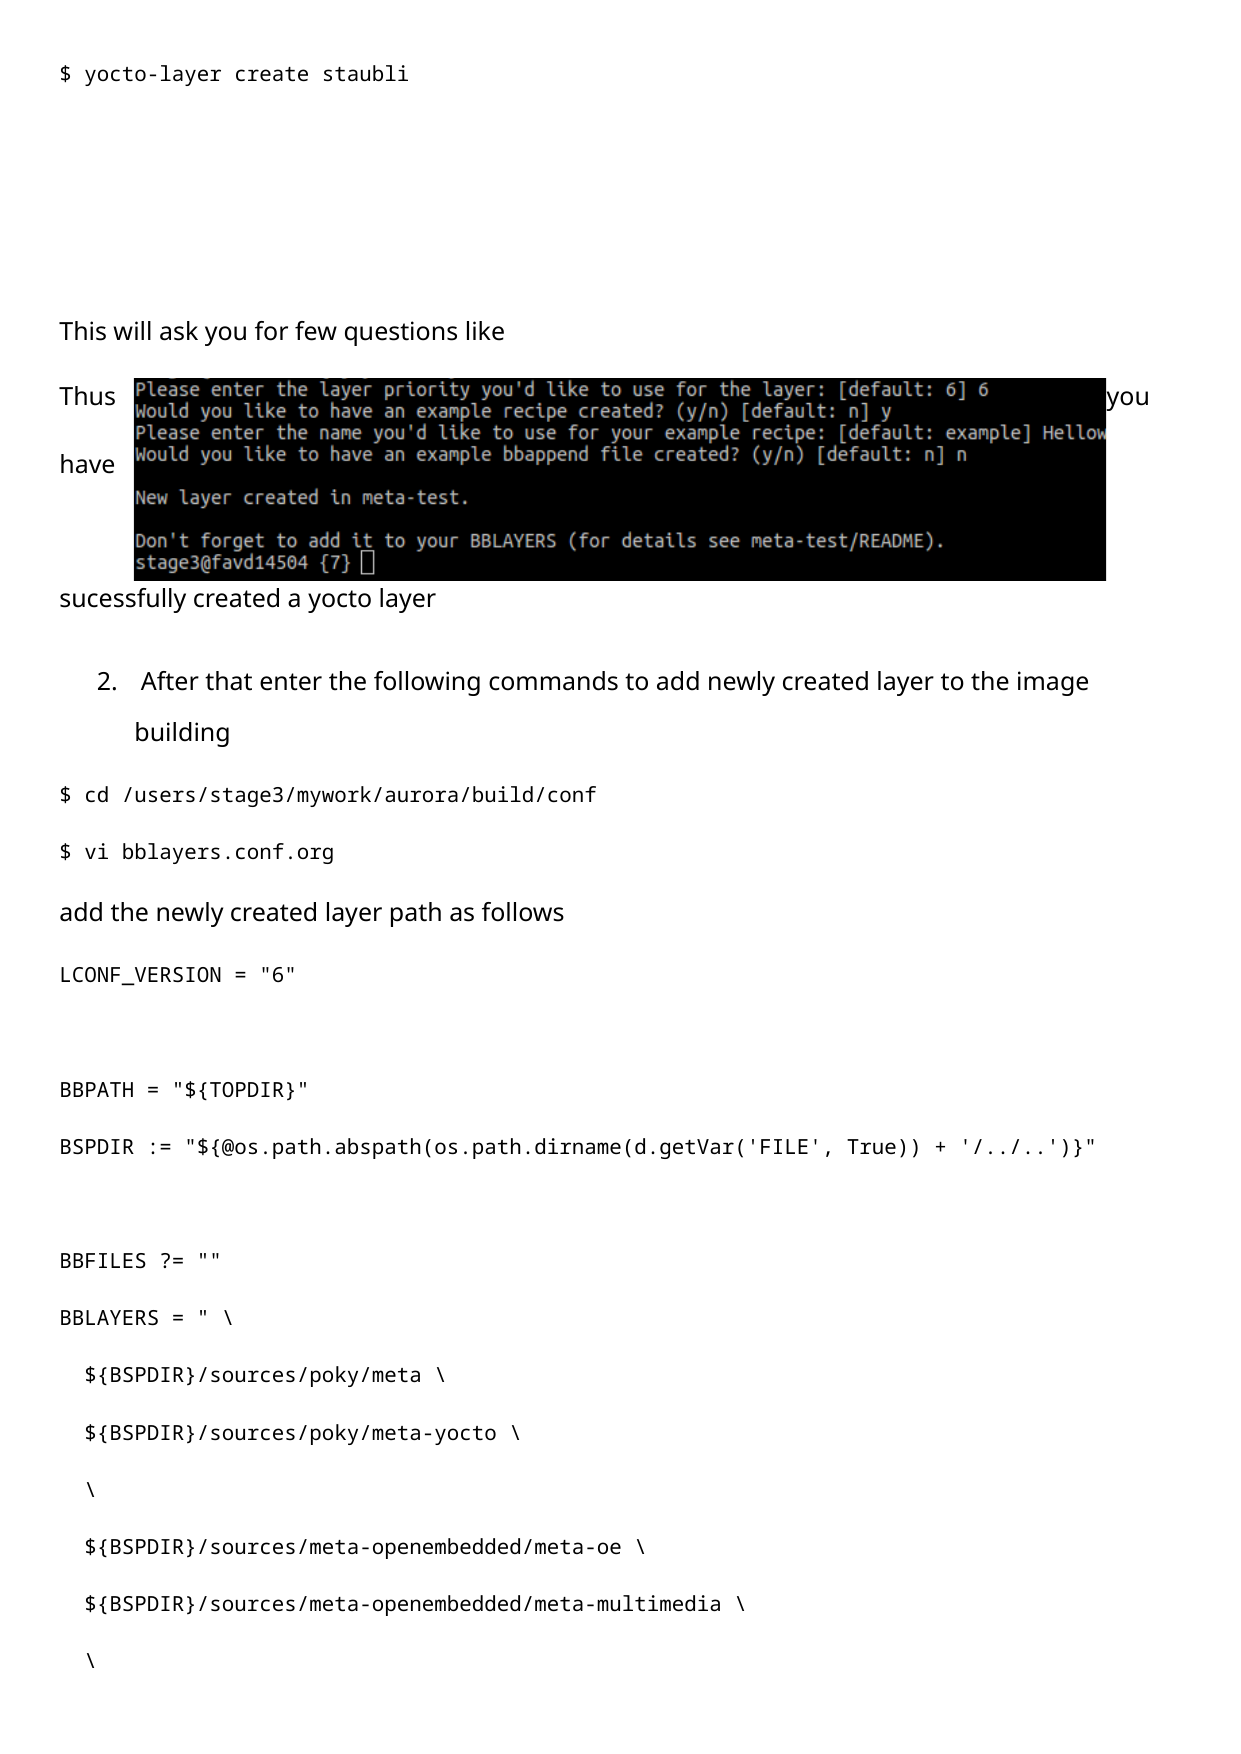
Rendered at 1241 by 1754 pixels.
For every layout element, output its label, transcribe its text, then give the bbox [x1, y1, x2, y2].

text ${BSPDIR}/sources/meta-openembedded/meta-oe \ [59, 1532, 1181, 1561]
text LCONF_VERSION = "6" [59, 960, 1181, 989]
text ${BSPDIR}/sources/poky/meta \ [59, 1361, 1181, 1389]
text Thus you have sucessfully created a yocto layer [59, 379, 1181, 615]
text $ yocto-layer create staubli [59, 59, 1181, 87]
text $ cd /users/stage3/mywork/aurora/build/conf [59, 780, 1181, 809]
text \ [59, 1475, 1181, 1503]
text \ [59, 1647, 1181, 1675]
text ${BSPDIR}/sources/poky/meta-yocto \ [59, 1418, 1181, 1446]
list After that enter the following commands to add newly created layer to the image building [97, 664, 1181, 749]
text $ vi bblayers.conf.org [59, 837, 1181, 866]
text BBFILES ?= "" [59, 1246, 1181, 1275]
text add the newly created layer path as follows [59, 895, 1181, 929]
text BSPDIR := "${@os.path.abspath(os.path.dirname(d.getVar('FILE', True)) + '/../..')}" [59, 1132, 1181, 1160]
text BBPATH = "${TOPDIR}" [59, 1075, 1181, 1103]
text BBLAYERS = " \ [59, 1303, 1181, 1332]
text ${BSPDIR}/sources/meta-openembedded/meta-multimedia \ [59, 1589, 1181, 1618]
text This will ask you for few questions like [59, 313, 1181, 347]
